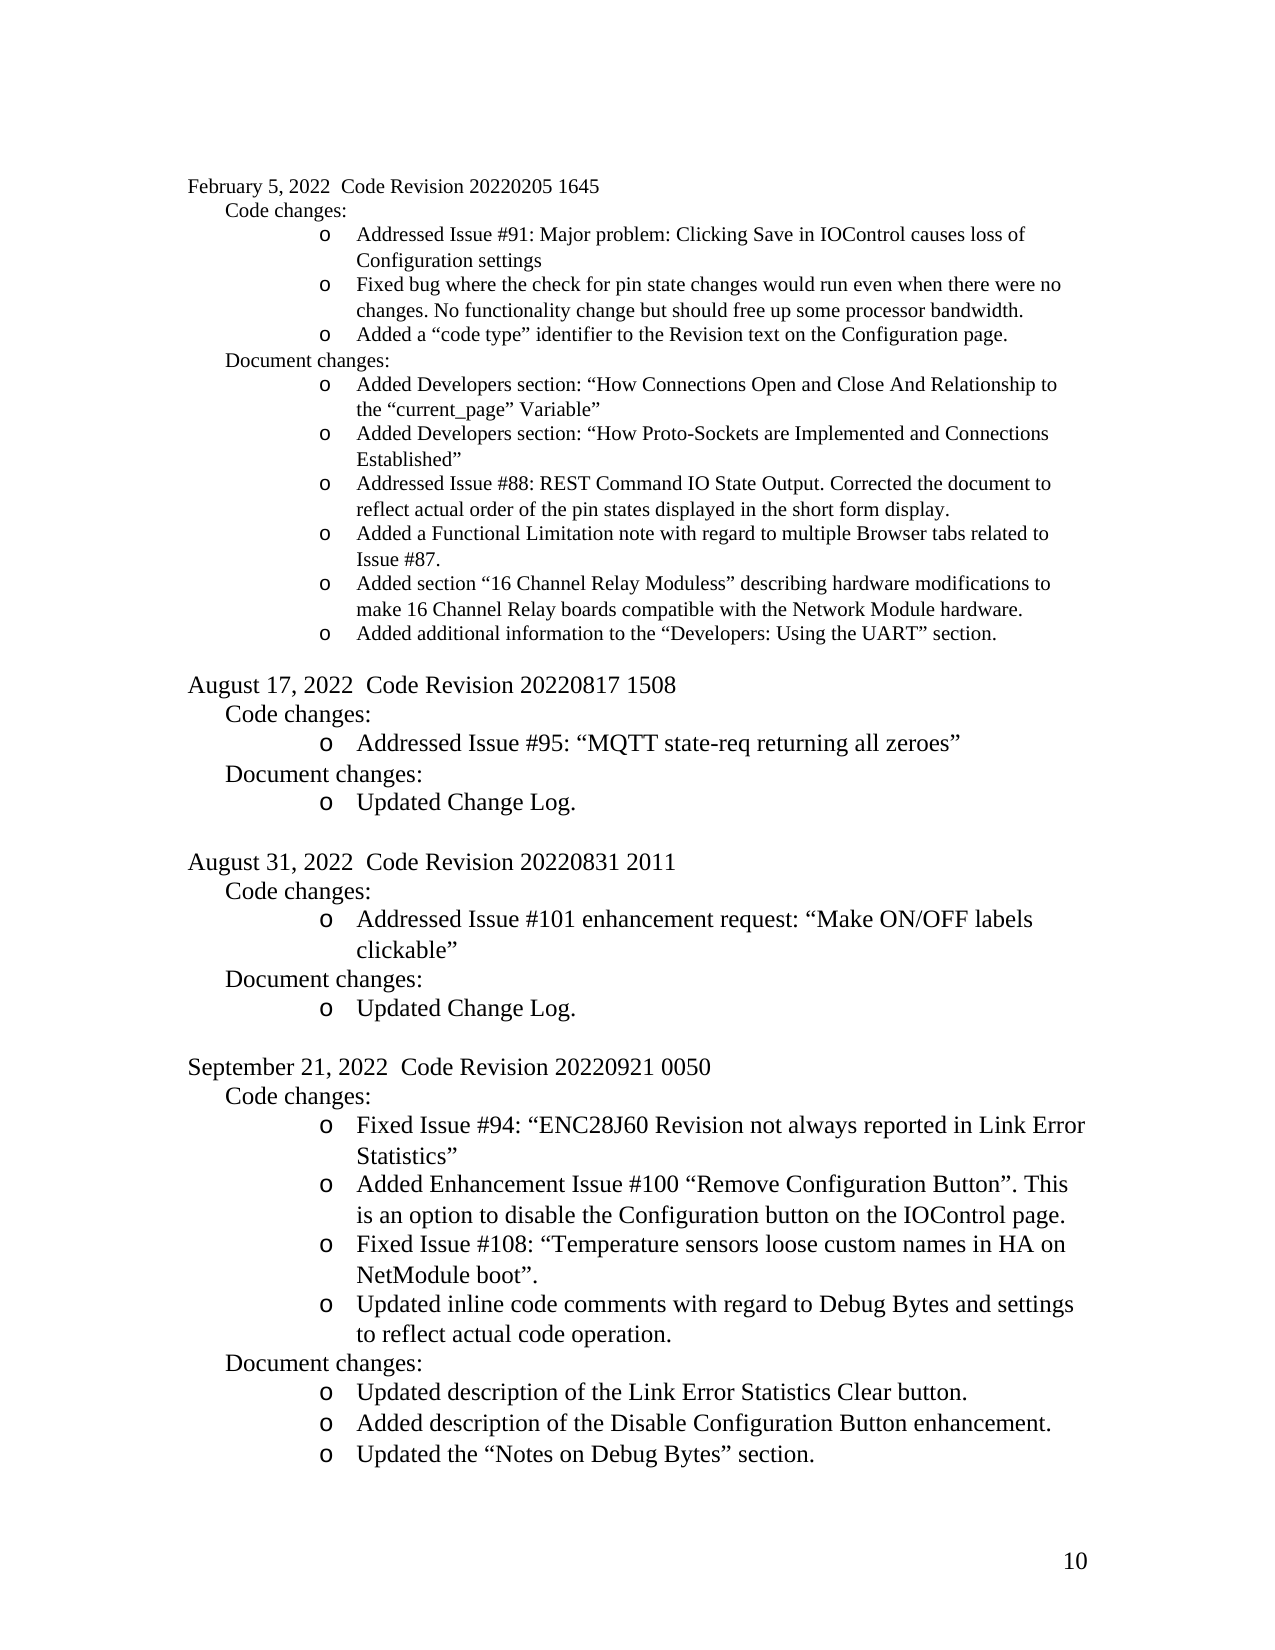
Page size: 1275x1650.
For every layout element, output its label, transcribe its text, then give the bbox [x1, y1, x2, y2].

list Added additional information to the “Developers: Using the UART” section. [319, 621, 1087, 646]
text Document changes: [225, 1348, 1087, 1377]
list Added Developers section: “How Connections Open and Close And Relationship to the “current_page” Variable” [319, 372, 1087, 421]
list Updated Change Log. [319, 993, 1087, 1024]
list Addressed Issue #95: “MQTT state-req returning all zeroes” [319, 728, 1087, 759]
list Addressed Issue #101 enhancement request: “Make ON/OFF labels clickable” [319, 904, 1087, 964]
text February 5, 2022 Code Revision 20220205 1645 [187, 174, 1087, 198]
list Added Developers section: “How Proto-Sockets are Implemented and Connections Established” [319, 421, 1087, 471]
list Added a “code type” identifier to the Revision text on the Configuration page. [319, 322, 1087, 347]
list Updated Change Log. [319, 787, 1087, 818]
list Added description of the Disable Configuration Button enhancement. [319, 1408, 1087, 1439]
text Code changes: [225, 1081, 1087, 1110]
text Document changes: [225, 347, 1087, 372]
list Fixed bug where the check for pin state changes would run even when there were no changes. No functionality change but should free up some processor bandwidth. [319, 272, 1087, 322]
text Code changes: [225, 198, 1087, 222]
text Document changes: [225, 964, 1087, 993]
list Updated description of the Link Error Statistics Clear button. [319, 1377, 1087, 1408]
list Updated the “Notes on Debug Bytes” section. [319, 1439, 1087, 1469]
list Added Enhancement Issue #100 “Remove Configuration Button”. This is an option to disable the Configuration button on the IOControl page. [319, 1169, 1087, 1229]
list Updated inline code comments with regard to Debug Bytes and settings to reflect actual code operation. [319, 1289, 1087, 1348]
text Document changes: [225, 759, 1087, 787]
text September 21, 2022 Code Revision 20220921 0050 [187, 1052, 1087, 1081]
text Code changes: [225, 876, 1087, 904]
text August 17, 2022 Code Revision 20220817 1508 [187, 670, 1087, 699]
list Added section “16 Channel Relay Moduless” describing hardware modifications to make 16 Channel Relay boards compatible with the Network Module hardware. [319, 571, 1087, 621]
list Fixed Issue #94: “ENC28J60 Revision not always reported in Link Error Statistics” [319, 1110, 1087, 1169]
text Code changes: [225, 699, 1087, 728]
list Addressed Issue #88: REST Command IO State Output. Corrected the document to reflect actual order of the pin states displayed in the short form display. [319, 471, 1087, 521]
list Addressed Issue #91: Major problem: Clicking Save in IOControl causes loss of Configuration settings [319, 222, 1087, 272]
list Fixed Issue #108: “Temperature sensors loose custom names in HA on NetModule boot”. [319, 1229, 1087, 1289]
list Added a Functional Limitation note with regard to multiple Browser tabs related to Issue #87. [319, 521, 1087, 571]
text August 31, 2022 Code Revision 20220831 2011 [187, 847, 1087, 876]
